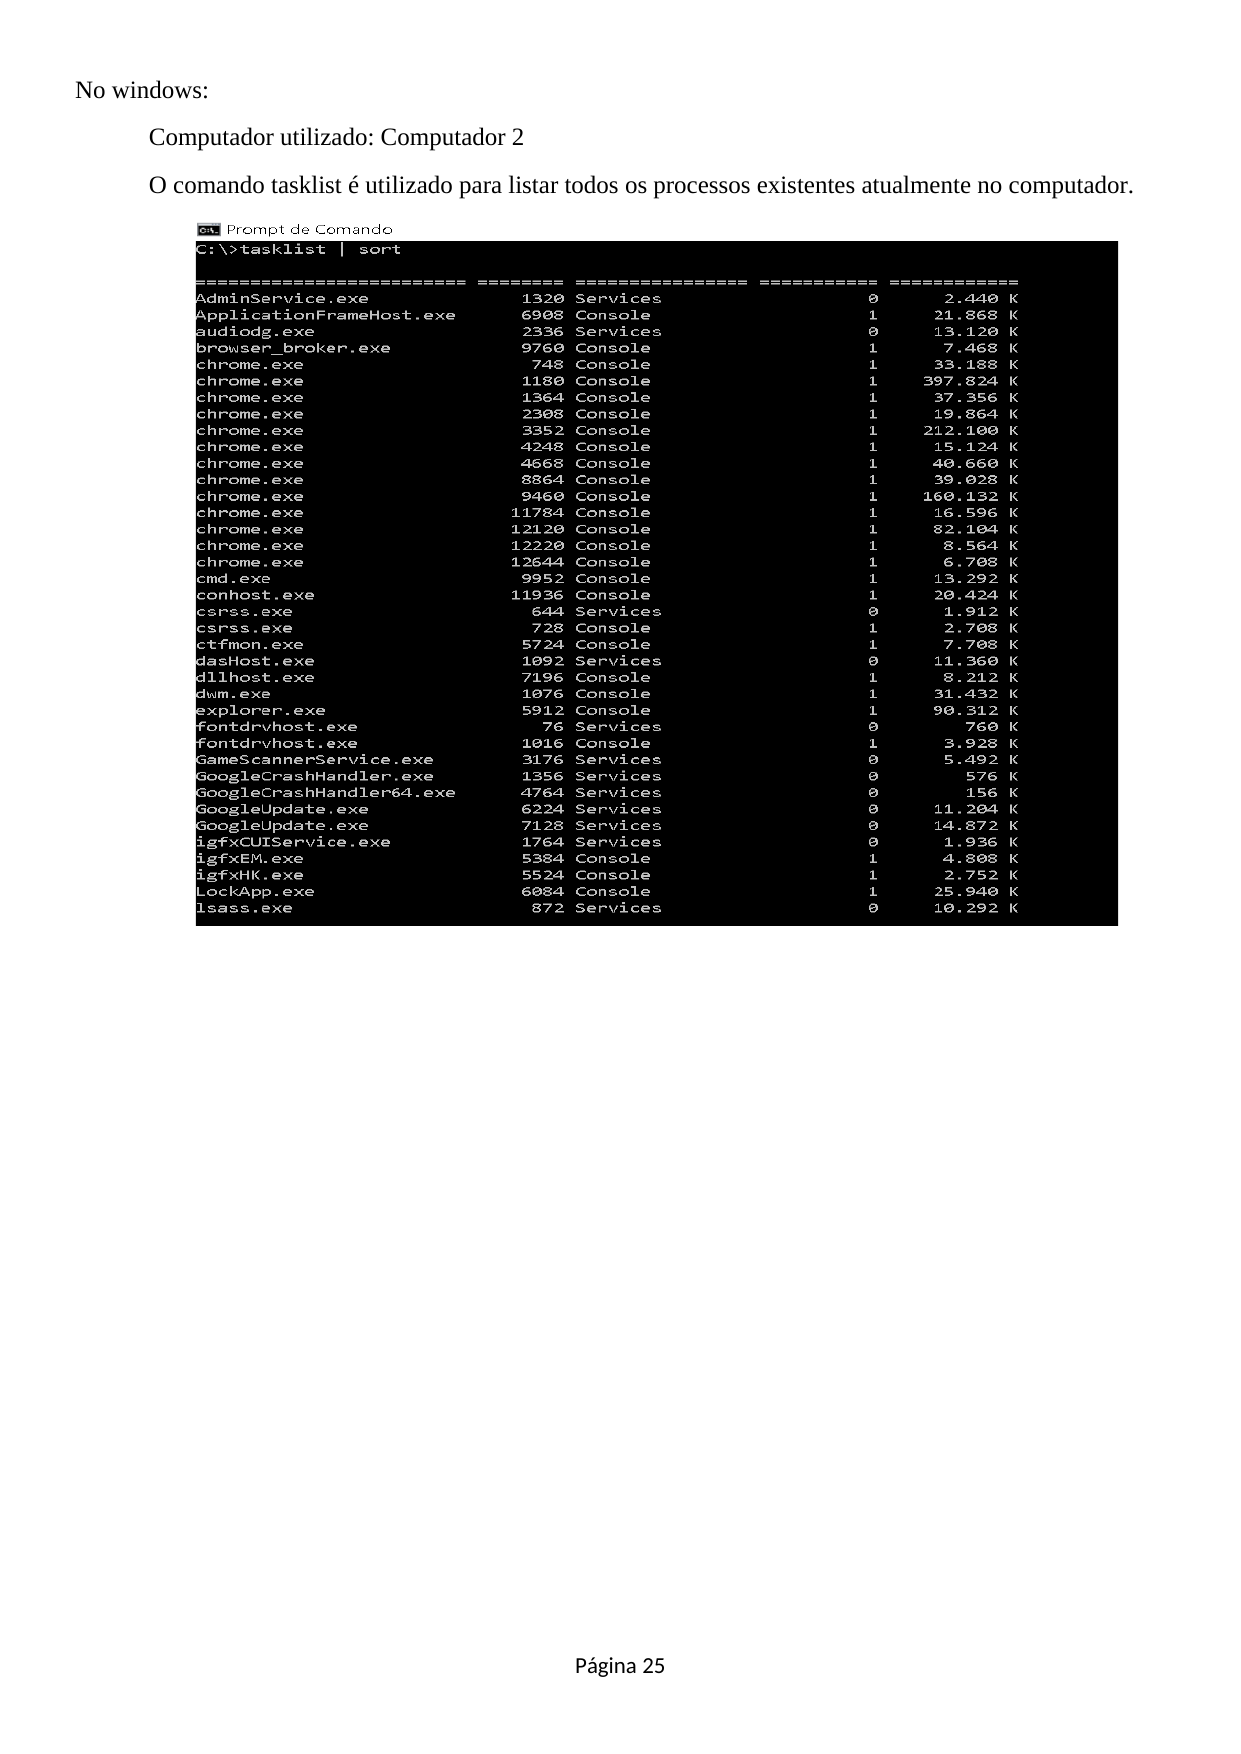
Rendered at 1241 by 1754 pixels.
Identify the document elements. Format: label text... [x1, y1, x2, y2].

text Computador utilizado: Computador 2 [75, 122, 1165, 151]
text O comando tasklist é utilizado para listar todos os processos existentes atualmente no computador. [75, 170, 1165, 198]
text No windows: [75, 75, 1165, 104]
